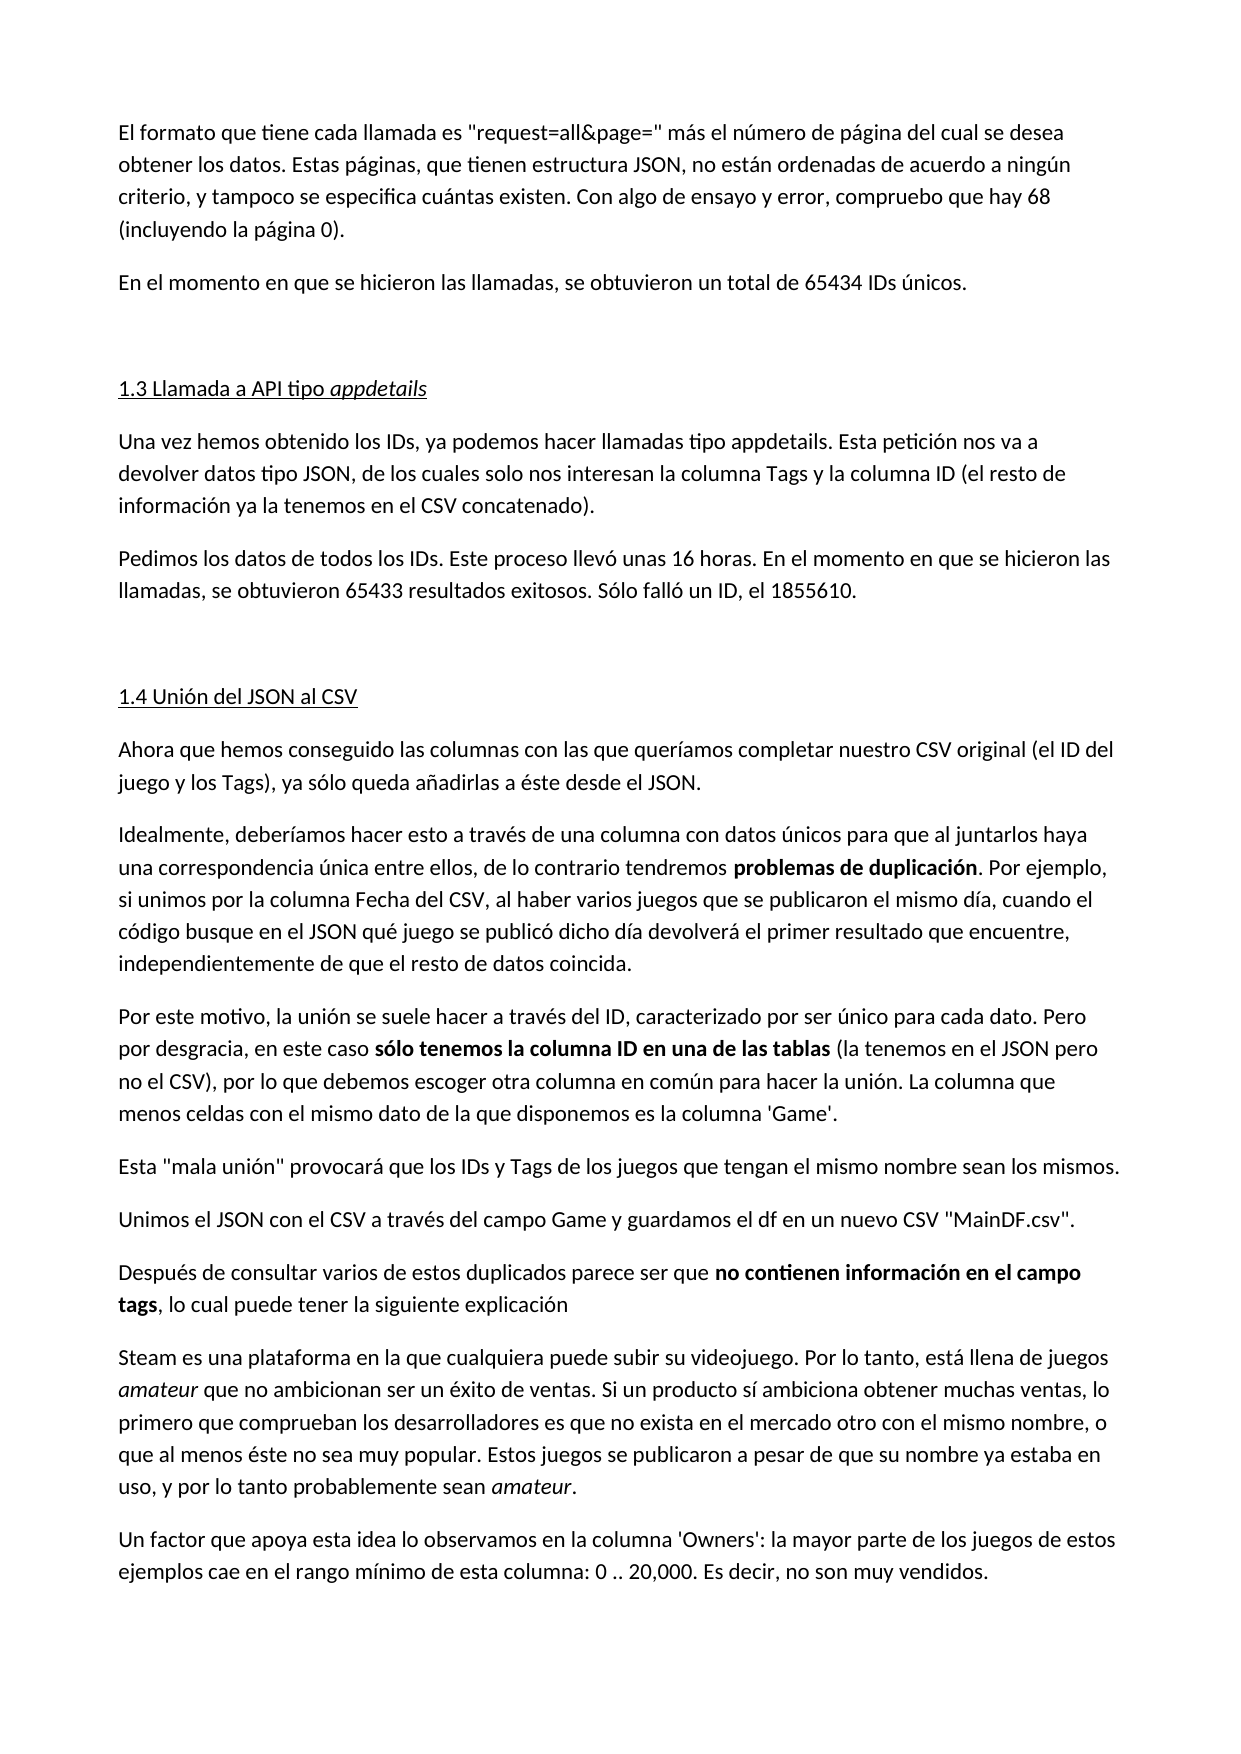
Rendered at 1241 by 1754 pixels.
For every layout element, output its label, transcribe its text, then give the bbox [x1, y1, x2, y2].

text Por este motivo, la unión se suele hacer a través del ID, caracterizado por ser único para cada dato. Pero por desgracia, en este caso sólo tenemos la columna ID en una de las tablas (la tenemos en el JSON pero no el CSV), por lo que debemos escoger otra columna en común para hacer la unión. La columna que menos celdas con el mismo dato de la que disponemos es la columna 'Game'. [118, 1002, 1122, 1127]
text Después de consultar varios de estos duplicados parece ser que no contienen información en el campo tags, lo cual puede tener la siguiente explicación [118, 1258, 1122, 1318]
text Unimos el JSON con el CSV a través del campo Game y guardamos el df en un nuevo CSV "MainDF.csv". [118, 1205, 1122, 1233]
text Esta "mala unión" provocará que los IDs y Tags de los juegos que tengan el mismo nombre sean los mismos. [118, 1152, 1122, 1180]
text El formato que tiene cada llamada es "request=all&page=" más el número de página del cual se desea obtener los datos. Estas páginas, que tienen estructura JSON, no están ordenadas de acuerdo a ningún criterio, y tampoco se especifica cuántas existen. Con algo de ensayo y error, compruebo que hay 68 (incluyendo la página 0). [118, 118, 1122, 243]
text En el momento en que se hicieron las llamadas, se obtuvieron un total de 65434 IDs únicos. [118, 268, 1122, 296]
text Pedimos los datos de todos los IDs. Este proceso llevó unas 16 horas. En el momento en que se hicieron las llamadas, se obtuvieron 65433 resultados exitosos. Sólo falló un ID, el 1855610. [118, 544, 1122, 604]
text 1.4 Unión del JSON al CSV [118, 682, 1122, 710]
text Idealmente, deberíamos hacer esto a través de una columna con datos únicos para que al juntarlos haya una correspondencia única entre ellos, de lo contrario tendremos problemas de duplicación. Por ejemplo, si unimos por la columna Fecha del CSV, al haber varios juegos que se publicaron el mismo día, cuando el código busque en el JSON qué juego se publicó dicho día devolverá el primer resultado que encuentre, independientemente de que el resto de datos coincida. [118, 821, 1122, 977]
text 1.3 Llamada a API tipo appdetails [118, 374, 1122, 402]
text Ahora que hemos conseguido las columnas con las que queríamos completar nuestro CSV original (el ID del juego y los Tags), ya sólo queda añadirlas a éste desde el JSON. [118, 735, 1122, 796]
text Steam es una plataforma en la que cualquiera puede subir su videojuego. Por lo tanto, está llena de juegos amateur que no ambicionan ser un éxito de ventas. Si un producto sí ambiciona obtener muchas ventas, lo primero que comprueban los desarrolladores es que no exista en el mercado otro con el mismo nombre, o que al menos éste no sea muy popular. Estos juegos se publicaron a pesar de que su nombre ya estaba en uso, y por lo tanto probablemente sean amateur. [118, 1343, 1122, 1500]
text Un factor que apoya esta idea lo observamos en la columna 'Owners': la mayor parte de los juegos de estos ejemplos cae en el rango mínimo de esta columna: 0 .. 20,000. Es decir, no son muy vendidos. [118, 1525, 1122, 1585]
text Una vez hemos obtenido los IDs, ya podemos hacer llamadas tipo appdetails. Esta petición nos va a devolver datos tipo JSON, de los cuales solo nos interesan la columna Tags y la columna ID (el resto de información ya la tenemos en el CSV concatenado). [118, 427, 1122, 519]
